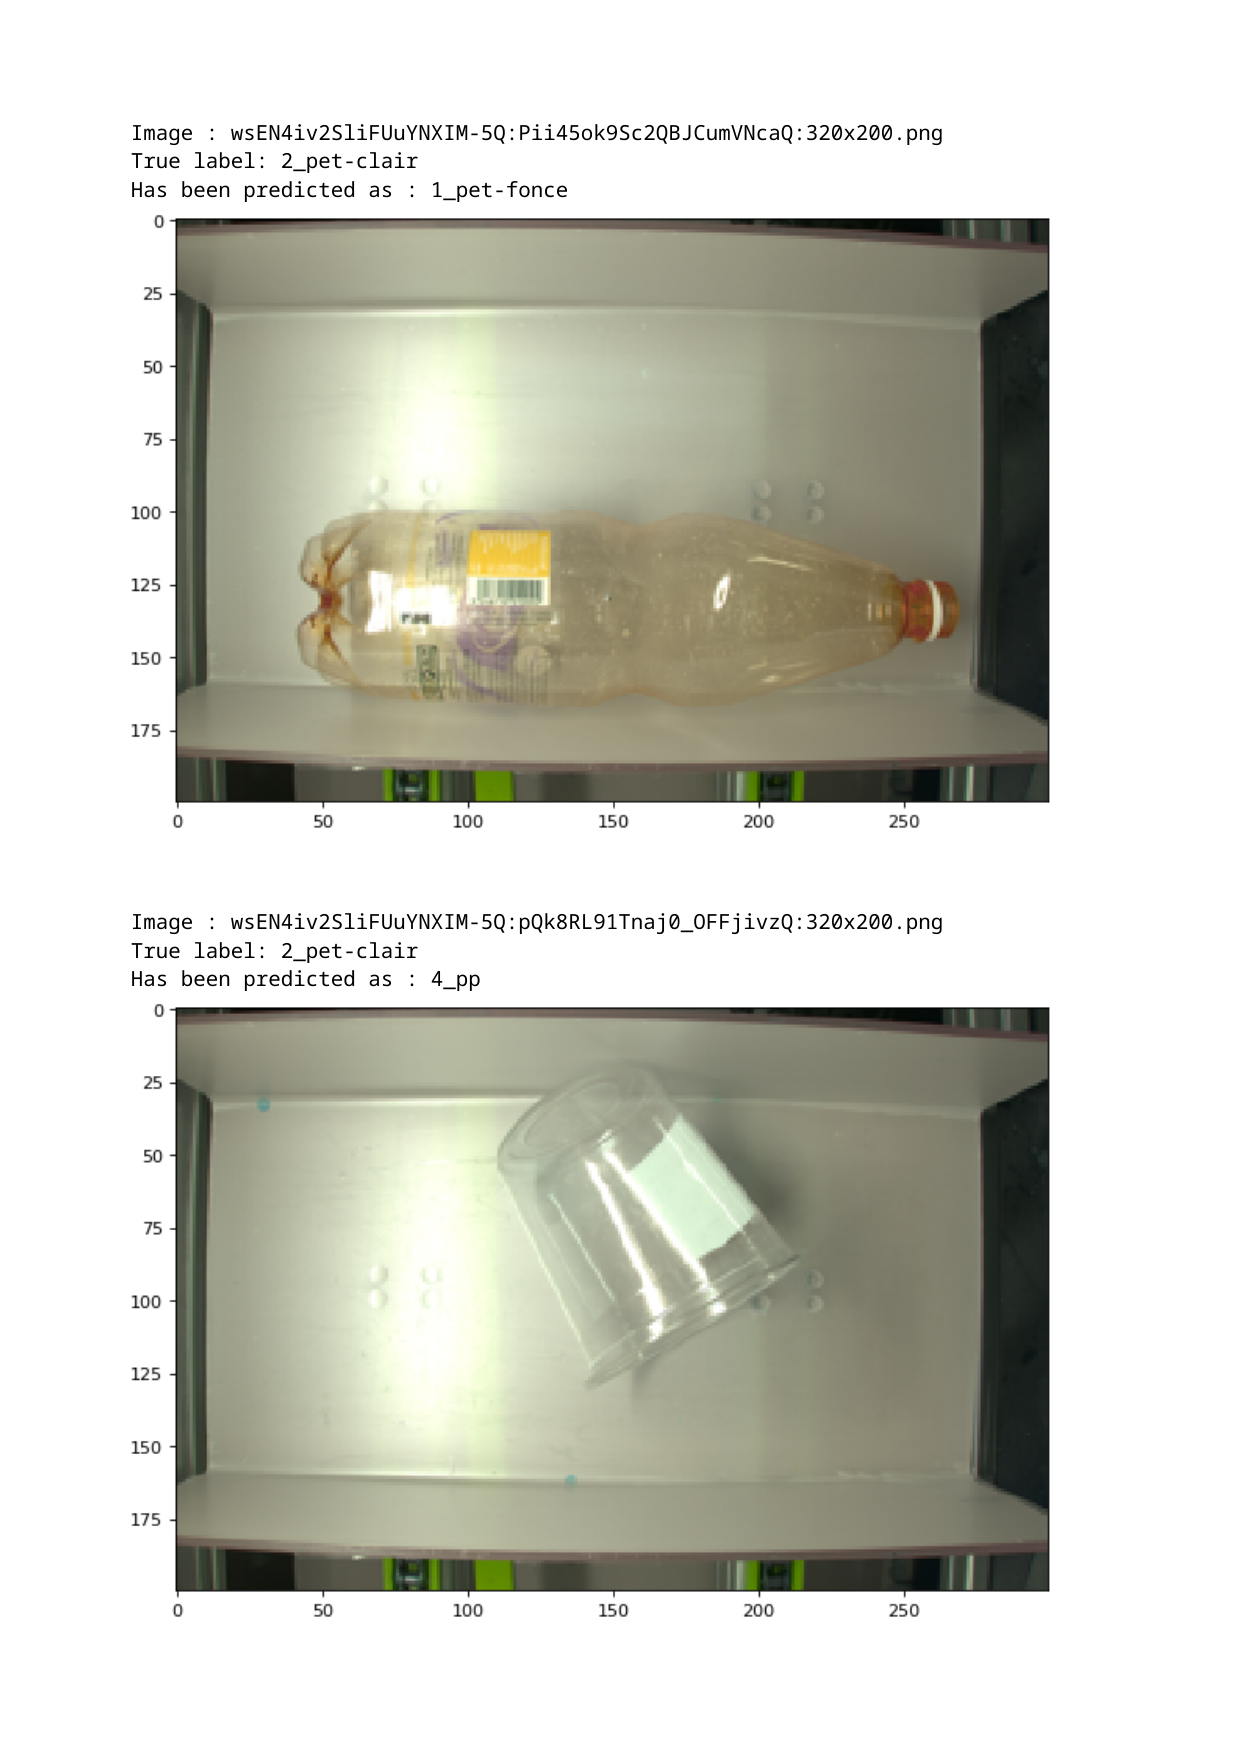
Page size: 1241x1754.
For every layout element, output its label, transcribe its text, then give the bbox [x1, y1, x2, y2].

text Has been predicted as : 1_pet-fonce [118, 175, 1122, 204]
text Image : wsEN4iv2SliFUuYNXIM-5Q:pQk8RL91Tnaj0_OFFjivzQ:320x200.png [118, 907, 1122, 936]
text Image : wsEN4iv2SliFUuYNXIM-5Q:Pii45ok9Sc2QBJCumVNcaQ:320x200.png [118, 118, 1122, 147]
text True label: 2_pet-clair [118, 936, 1122, 964]
picture [118, 993, 1059, 1631]
text Has been predicted as : 4_pp [118, 964, 1122, 993]
text True label: 2_pet-clair [118, 147, 1122, 175]
picture [118, 203, 1059, 842]
